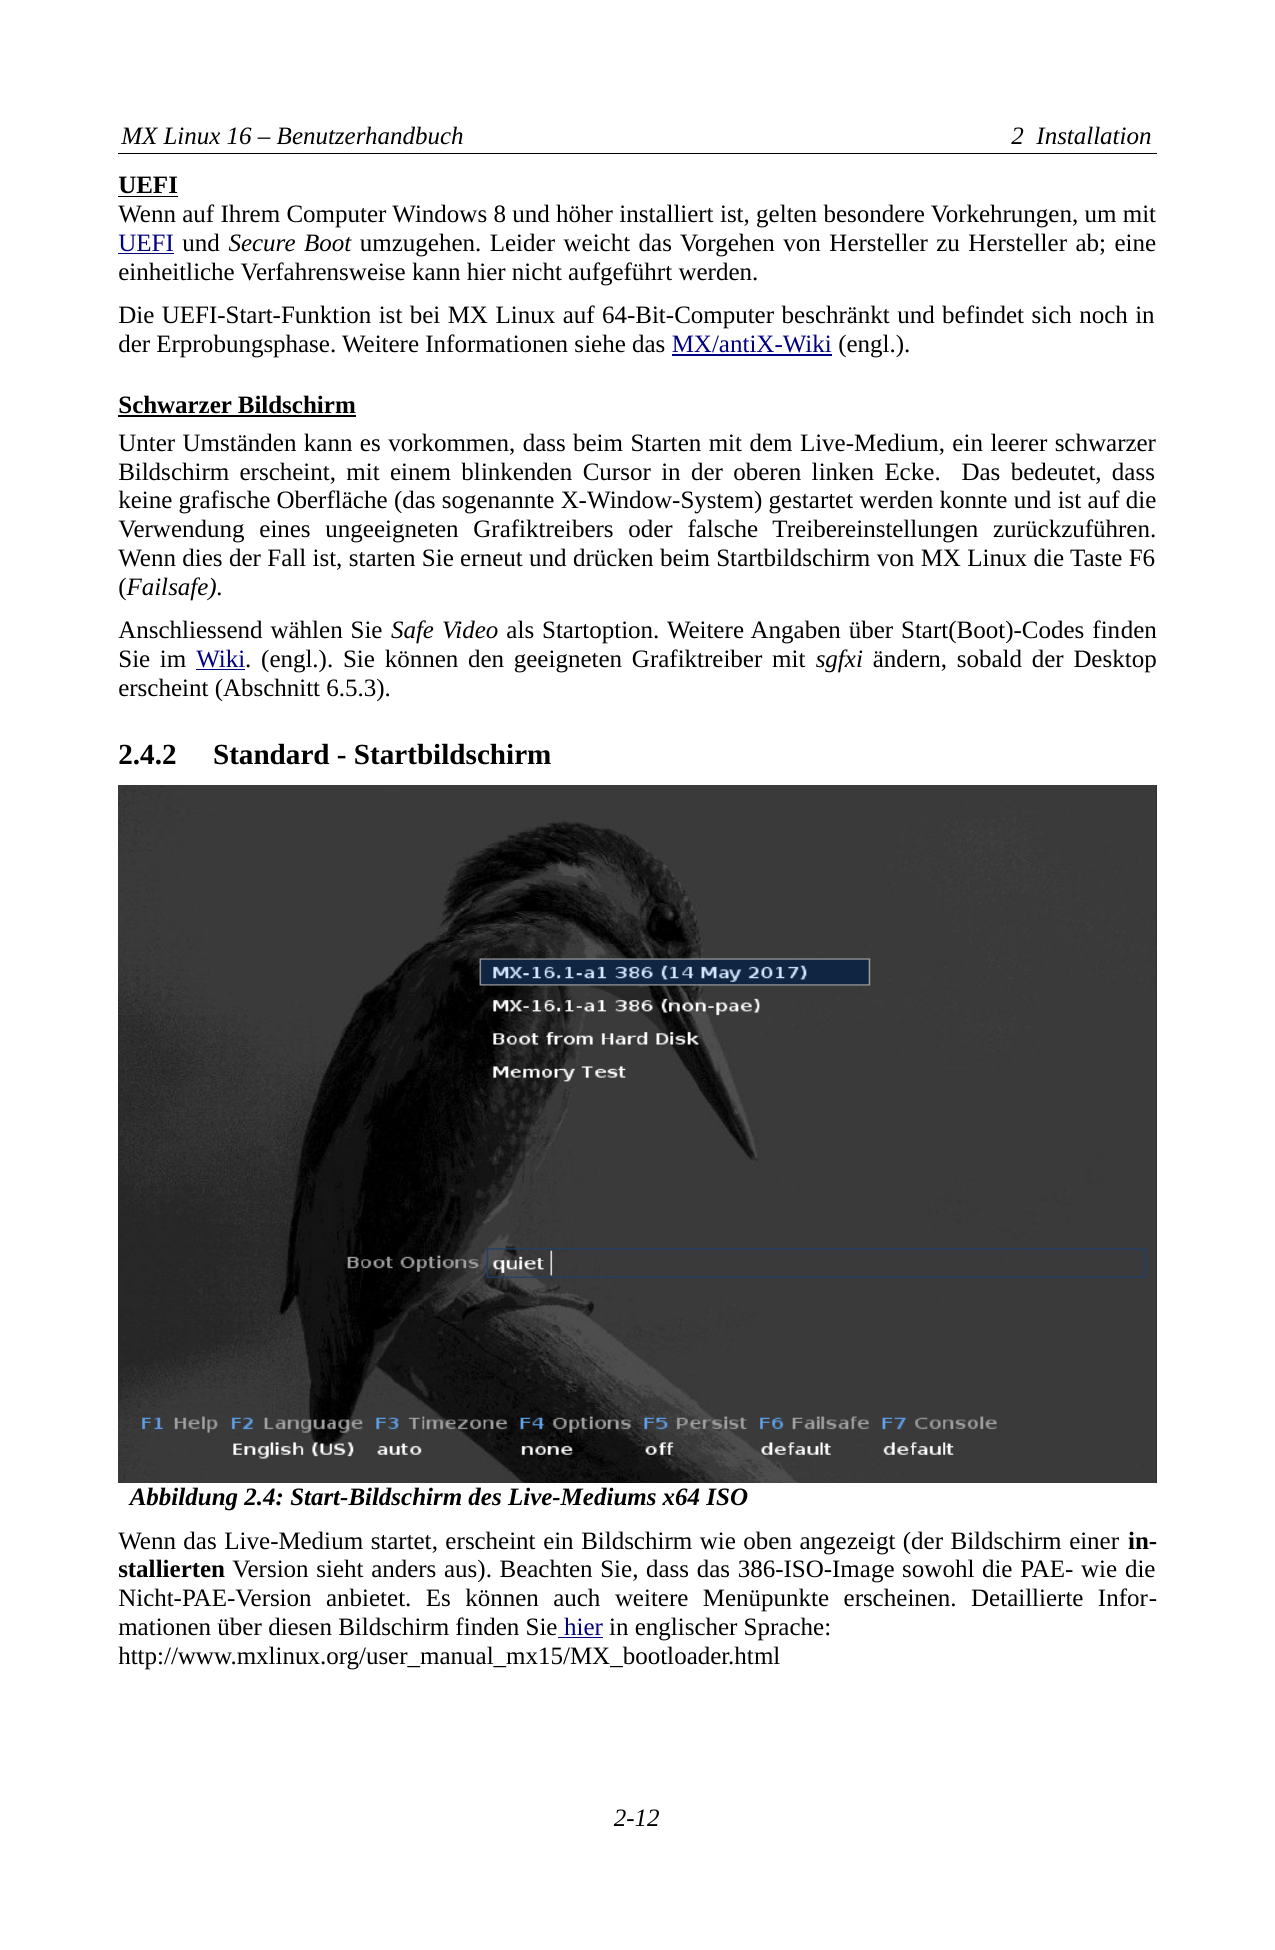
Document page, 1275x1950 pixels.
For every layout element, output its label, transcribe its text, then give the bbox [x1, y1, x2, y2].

subtitle 2.4.2 Standard - Startbildschirm [118, 737, 1157, 770]
text Anschliessend wählen Sie Safe Video als Startoption. Weitere Angaben über Start(Boot)-Codes fin­den Sie im Wiki. (engl.). Sie können den geeigneten Grafiktreiber mit sgfxi ändern, sobald der Desktop erscheint (Abschnitt 6.5.3). [118, 615, 1157, 701]
picture [118, 785, 1157, 1483]
text Unter Umständen kann es vorkommen, dass beim Starten mit dem Live-Medium, ein leerer schwarzer Bildschirm erscheint, mit einem blinkenden Cursor in der oberen linken Ecke. Das bedeutet, dass keine grafische Oberfläche (das sogenannte X-Window-System) gestartet werden konnte und ist auf die Verwendung eines ungeeigneten Grafiktreibers oder falsche Treibereinstellungen zurückzuführen. Wenn dies der Fall ist, starten Sie erneut und drücken beim Startbildschirm von MX Linux die Taste F6 (Failsafe). [118, 428, 1157, 600]
text Die UEFI-Start-Funktion ist bei MX Linux auf 64-Bit-Computer beschränkt und befindet sich noch in der Erpro­bungs­phase. Weitere Informationen siehe das MX/antiX-Wiki (engl.). [118, 300, 1157, 358]
text UEFI [118, 171, 1157, 199]
text Wenn auf Ihrem Computer Windows 8 und höher installiert ist, gelten besondere Vorkehrungen, um mit UEFI und Secure Boot umzugehen. Leider weicht das Vorgehen von Hersteller zu Hersteller ab; eine einheitliche Verfahrensweise kann hier nicht aufgeführt werden. [118, 199, 1157, 286]
text http://www.mxlinux.org/user_manual_mx15/MX_bootloader.html [118, 1641, 1157, 1669]
text Schwarzer Bildschirm [118, 390, 1157, 419]
text Abbildung 2.4: Start-Bildschirm des Live-Mediums x64 ISO [118, 1483, 1157, 1511]
text Wenn das Live-Medium startet, erscheint ein Bildschirm wie oben angezeigt (der Bildschirm einer in­stal­lierten Version sieht anders aus). Beachten Sie, dass das 386-ISO-Image sowohl die PAE- wie die Nicht-PAE-Version anbietet. Es können auch weitere Menüpunkte erscheinen. Detaillierte Infor­mationen über diesen Bildschirm finden Sie hier in englischer Sprache: [118, 1526, 1157, 1641]
